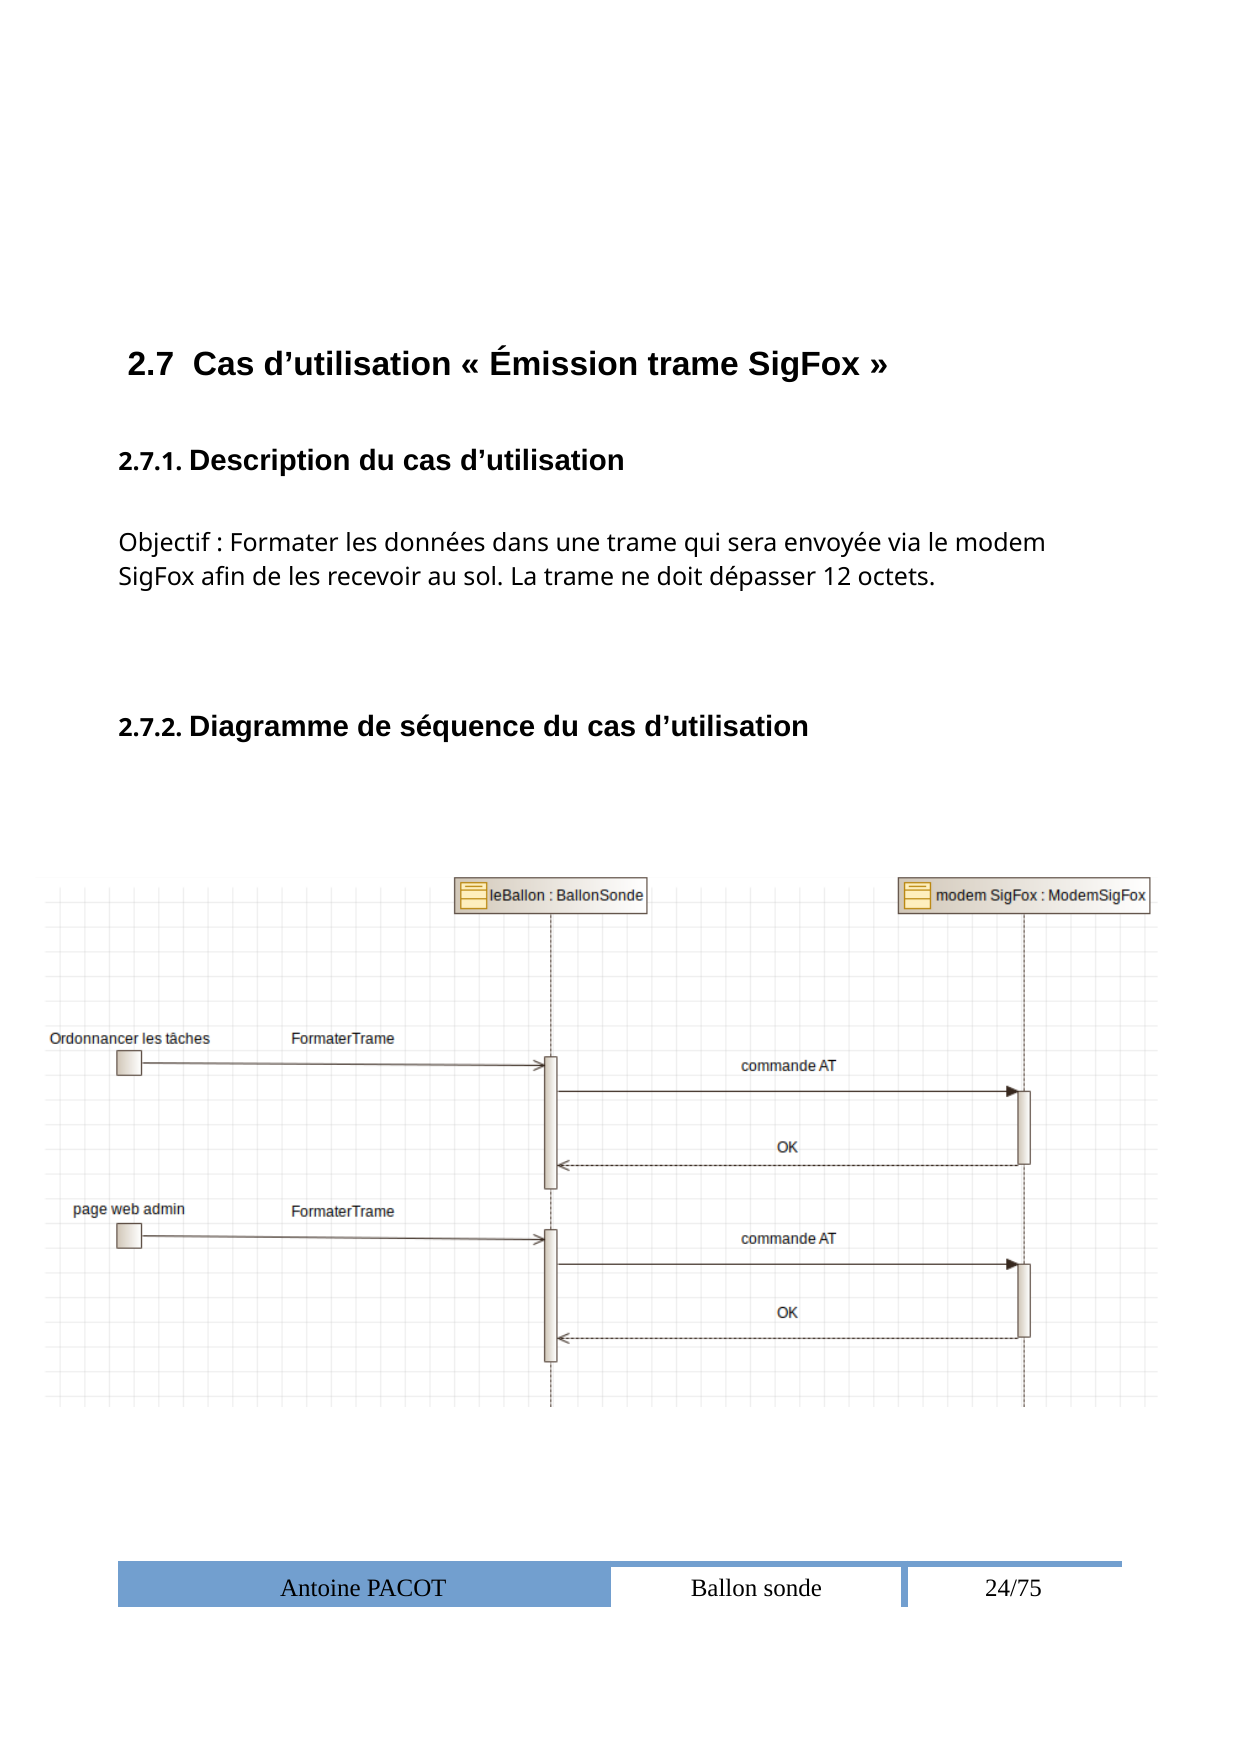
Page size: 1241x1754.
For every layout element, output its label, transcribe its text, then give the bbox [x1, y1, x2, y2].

picture [35, 877, 1158, 1407]
subtitle Description du cas d’utilisation [118, 443, 1122, 478]
text Objectif : Formater les données dans une trame qui sera envoyée via le modem SigFox afin de les recevoir au sol. La trame ne doit dépasser 12 octets. [118, 524, 1122, 593]
subtitle Cas d’utilisation « Émission trame SigFox » [118, 343, 1122, 382]
subtitle Diagramme de séquence du cas d’utilisation [118, 709, 1122, 744]
